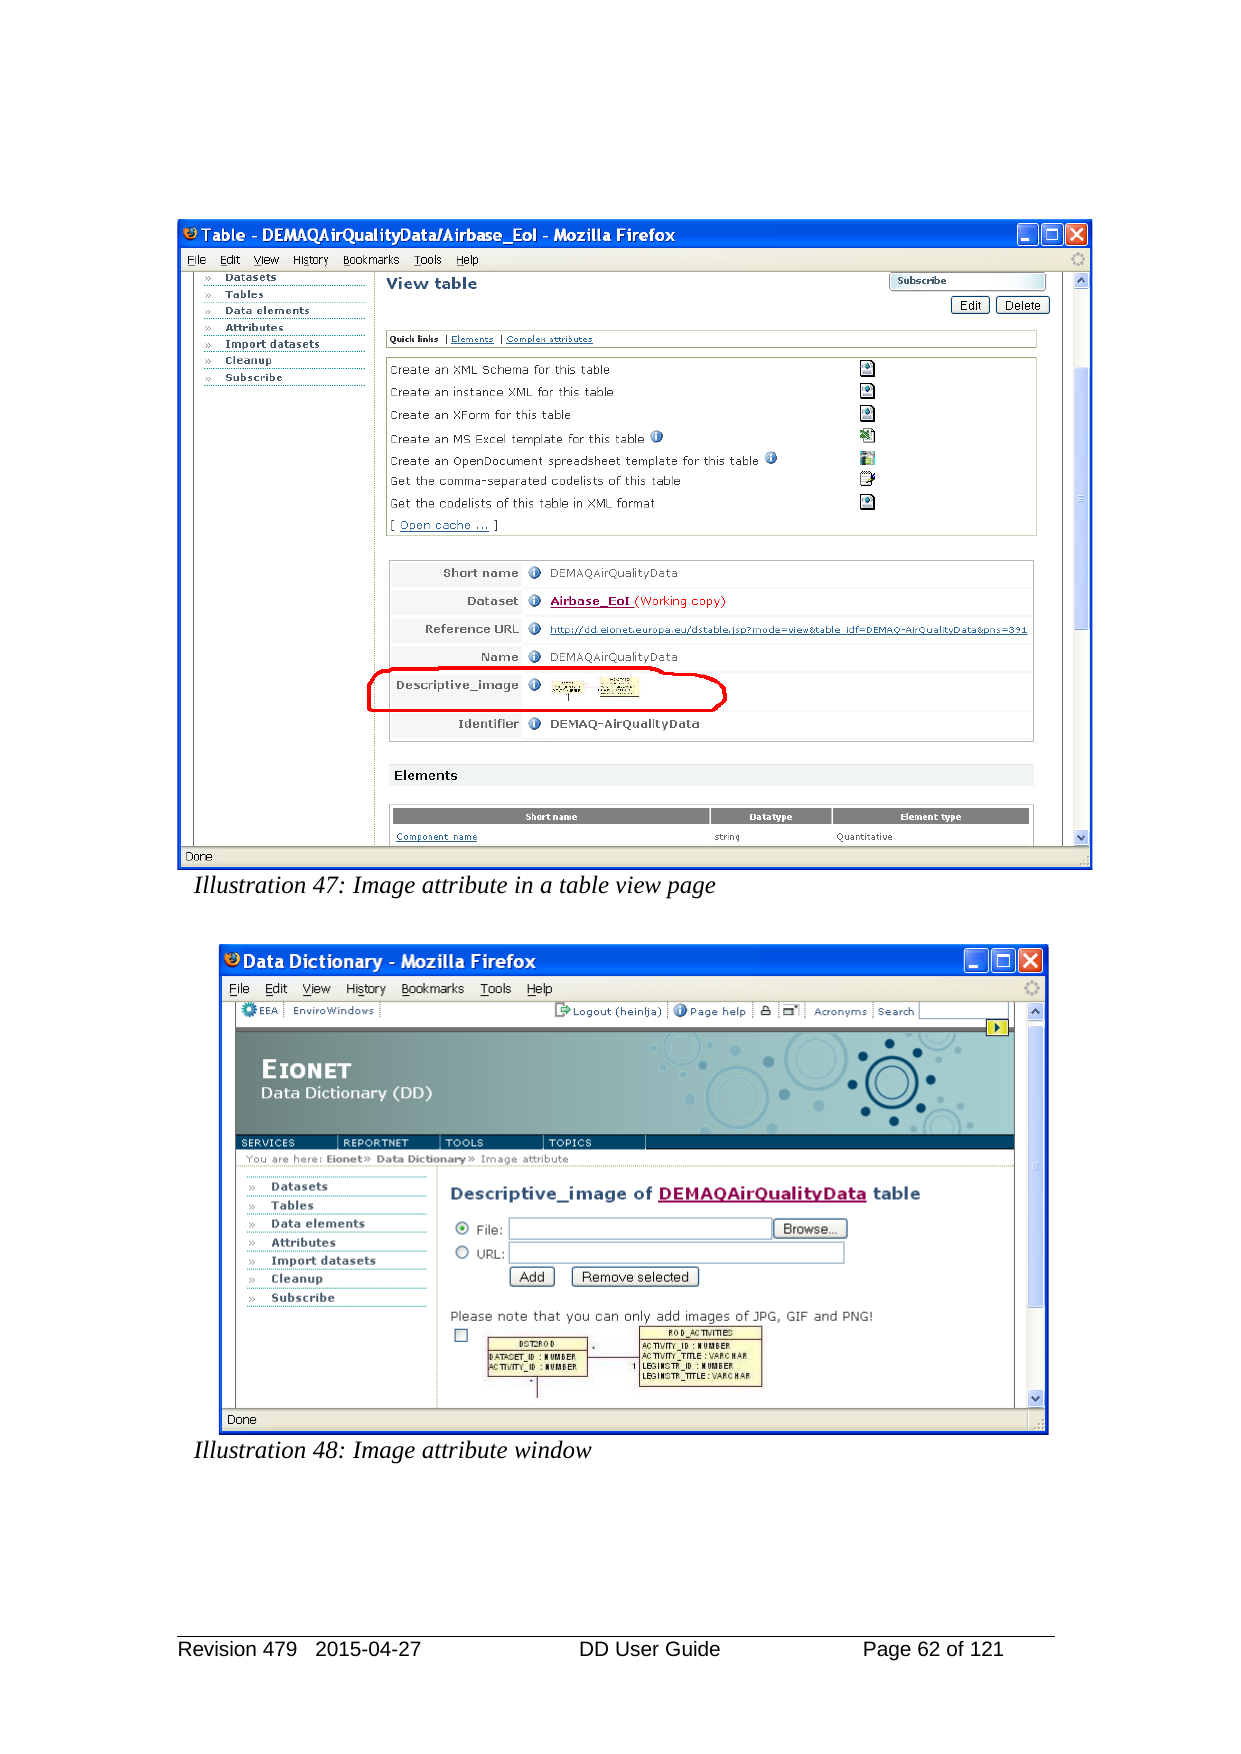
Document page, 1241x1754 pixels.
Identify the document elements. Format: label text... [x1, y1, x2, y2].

text Illustration 47: Image attribute in a table view page [194, 870, 1076, 899]
text Illustration 48: Image attribute window [194, 957, 1074, 1464]
picture [218, 944, 1049, 1435]
picture [177, 219, 1093, 870]
